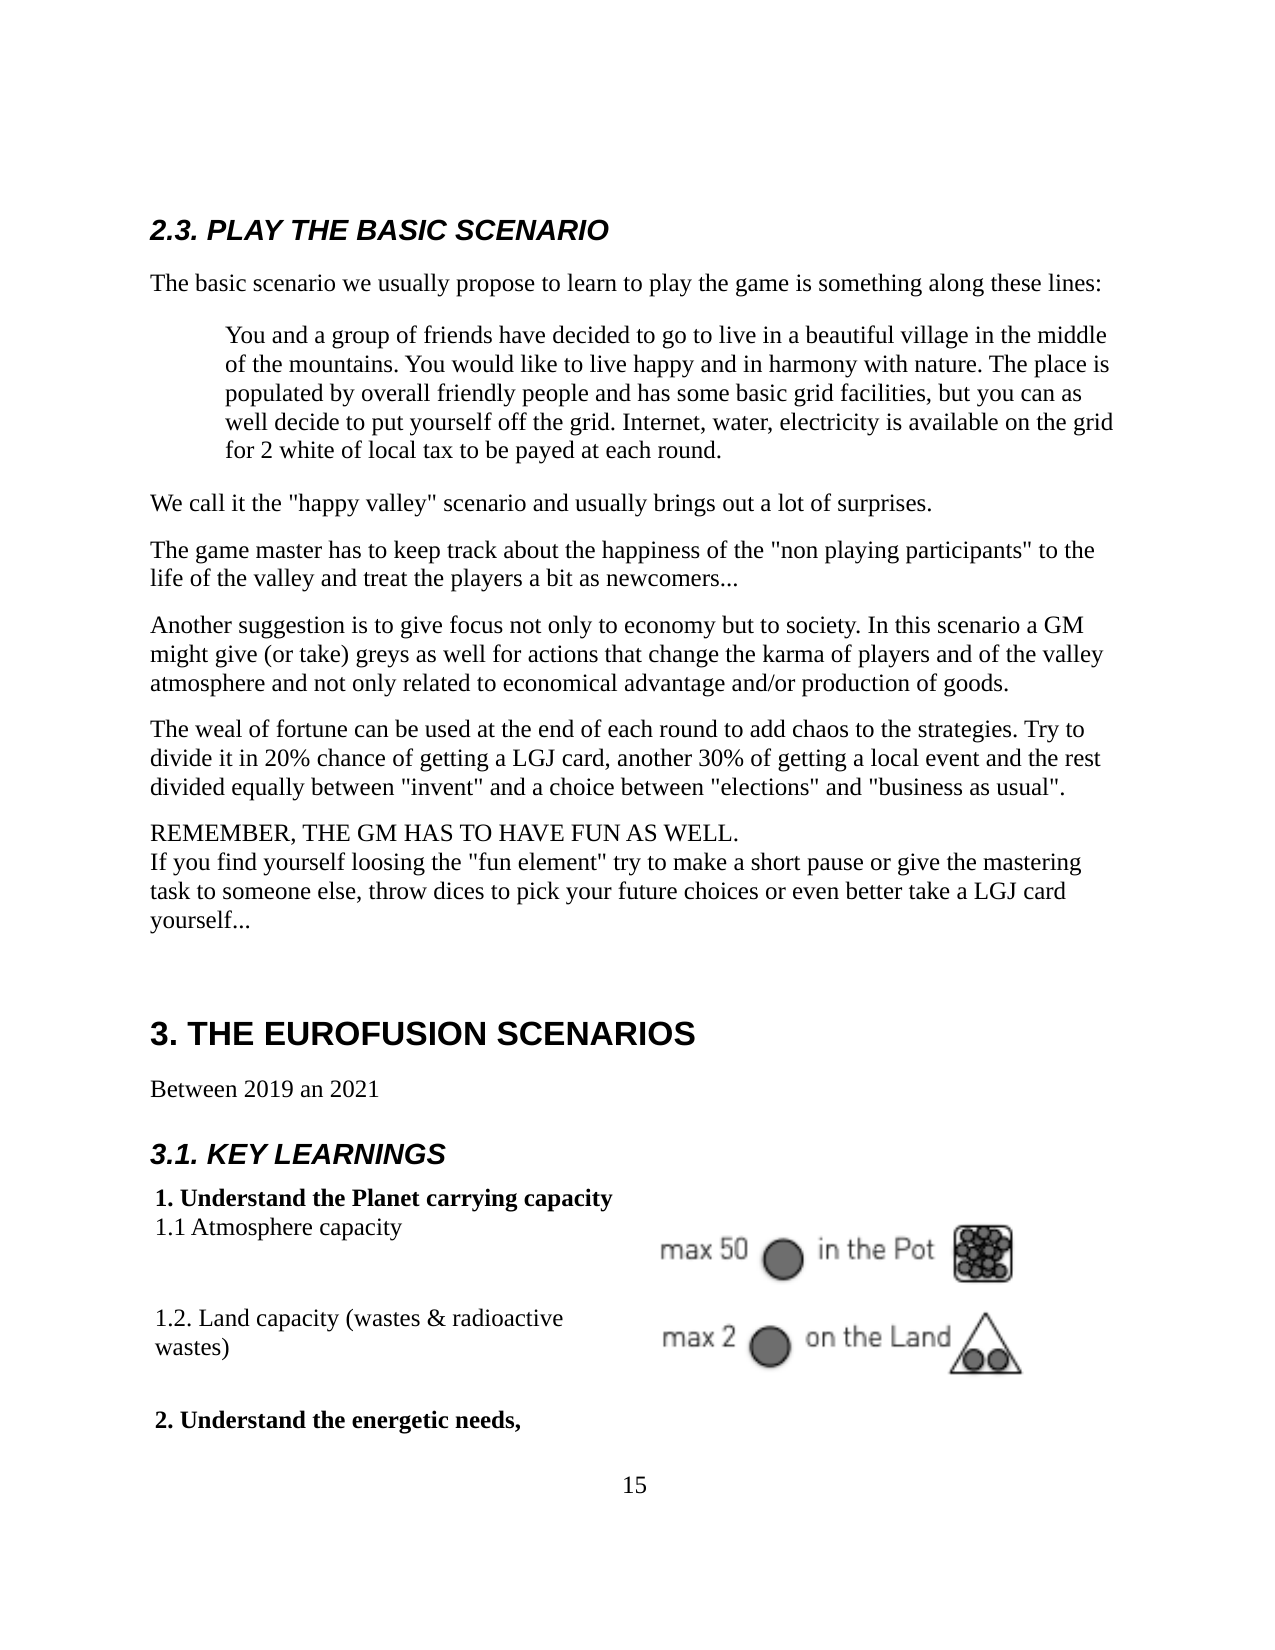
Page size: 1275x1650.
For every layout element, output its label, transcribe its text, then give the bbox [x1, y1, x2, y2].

text Between 2019 an 2021 [150, 1074, 1125, 1103]
table_cell [1038, 1212, 1125, 1303]
table_cell [1047, 1304, 1125, 1406]
subtitle 3. THE EUROFUSION SCENARIOS [150, 1014, 1125, 1053]
table_cell 1.2. Land capacity (wastes & radioactive wastes) [150, 1304, 637, 1406]
table_header [638, 1183, 1125, 1212]
text You and a group of friends have decided to go to live in a beautiful village in the middle of the mountains. You would like to live happy and in harmony with nature. The place is populated by overall friendly people and has some basic grid facilities, but you can as well decide to put yourself off the grid. Internet, water, electricity is available on the grid for 2 white of local tax to be payed at each round. [225, 320, 1125, 464]
text The weal of fortune can be used at the end of each round to add chaos to the strategies. Try to divide it in 20% chance of getting a LGJ card, another 30% of getting a local event and the rest divided equally between "invent" and a choice between "elections" and "business as usual". [150, 714, 1125, 801]
text REMEMBER, THE GM HAS TO HAVE FUN AS WELL. If you find yourself loosing the "fun element" try to make a short pause or give the mastering task to someone else, throw dices to pick your future choices or even better take a LGJ card yourself... [150, 818, 1125, 933]
subtitle 2.3. PLAY THE BASIC SCENARIO [150, 213, 1125, 246]
table_cell [638, 1406, 1125, 1434]
table_cell 2. Understand the energetic needs, [150, 1406, 637, 1434]
subtitle 3.1. KEY LEARNINGS [150, 1137, 1125, 1171]
text The game master has to keep track about the happiness of the "non playing participants" to the life of the valley and treat the players a bit as newcomers... [150, 535, 1125, 592]
text The basic scenario we usually propose to learn to play the game is something along these lines: [150, 268, 1125, 296]
table_header 1. Understand the Planet carrying capacity [150, 1183, 637, 1212]
text Another suggestion is to give focus not only to economy but to society. In this scenario a GM might give (or take) greys as well for actions that change the karma of players and of the valley atmosphere and not only related to economical advantage and/or production of goods. [150, 610, 1125, 696]
text We call it the "happy valley" scenario and usually brings out a lot of surprises. [150, 488, 1125, 517]
picture [641, 1211, 1047, 1406]
table_cell 1.1 Atmosphere capacity [150, 1212, 637, 1303]
